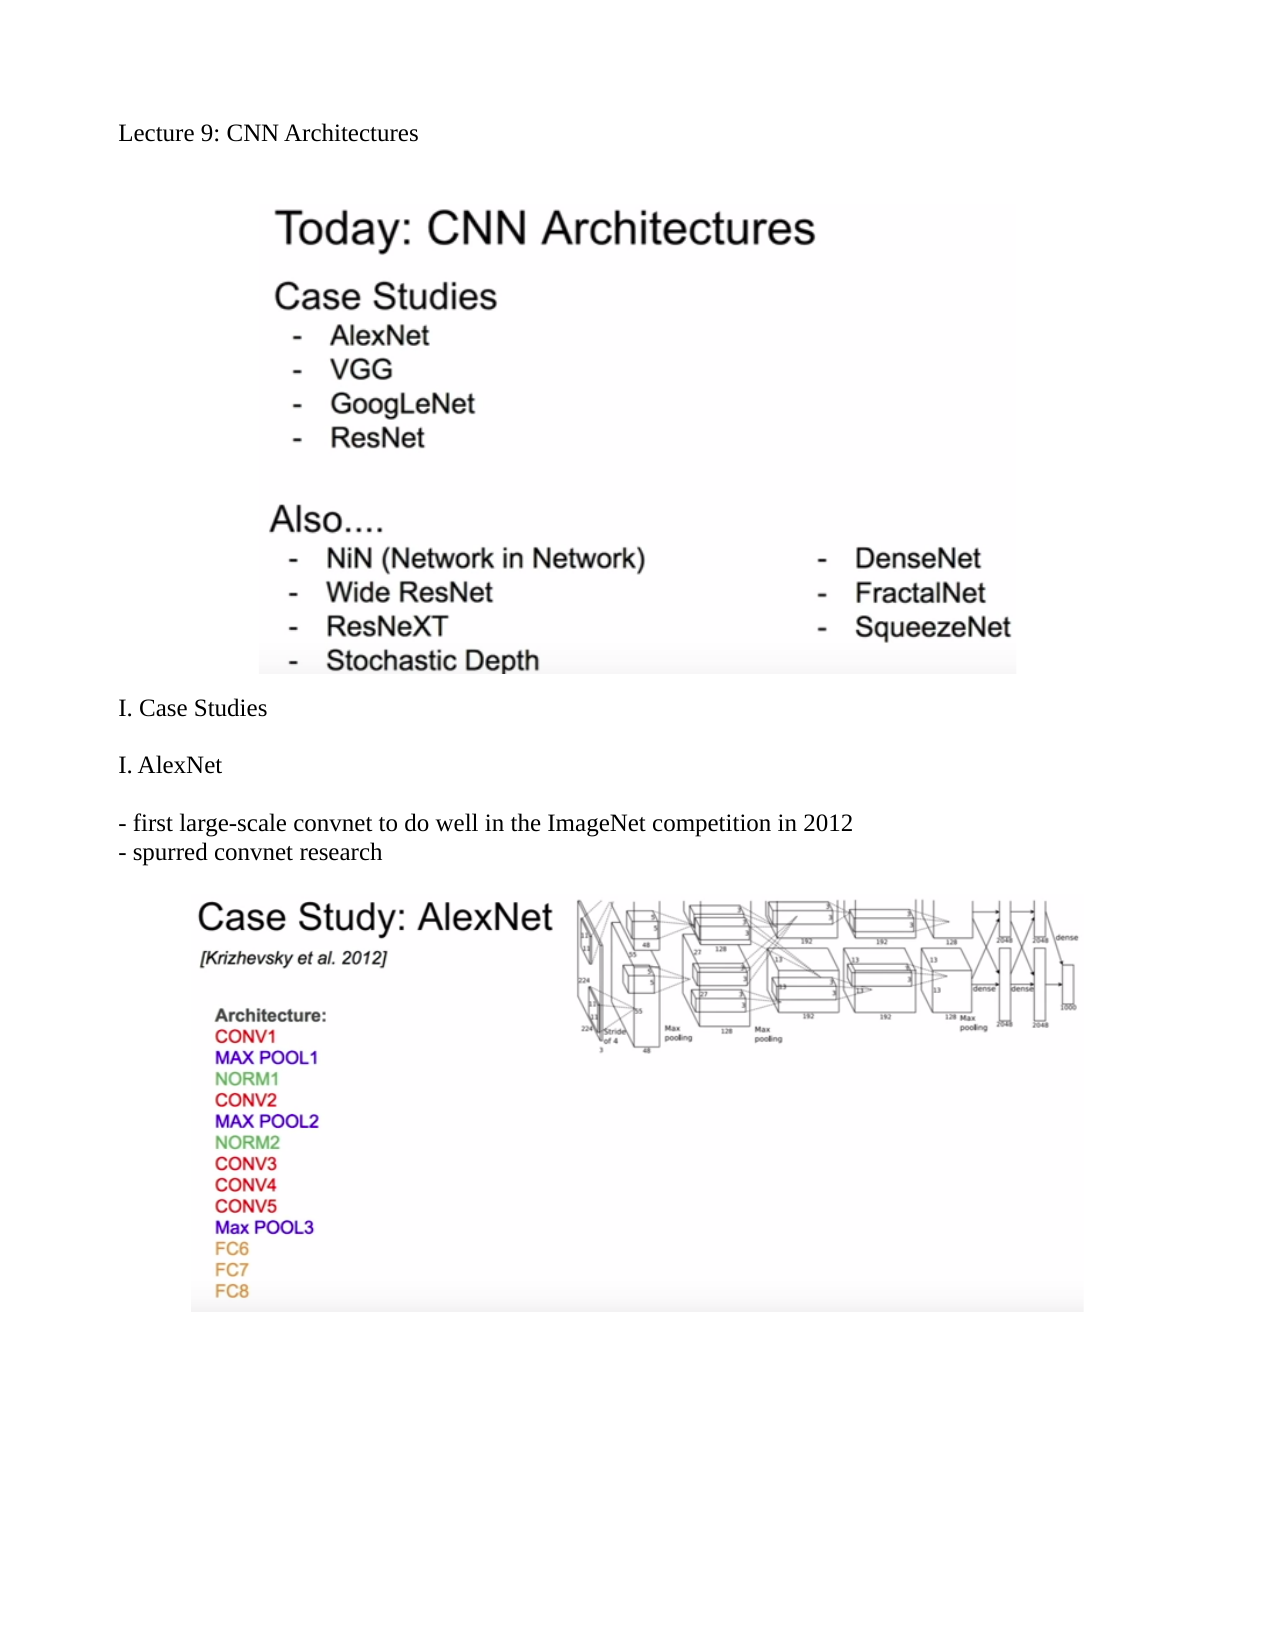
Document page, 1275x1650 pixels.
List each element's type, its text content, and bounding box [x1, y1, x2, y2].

picture [191, 894, 1084, 1312]
text I. Case Studies [118, 693, 1157, 722]
text - spurred convnet research [118, 837, 1157, 866]
picture [258, 204, 1017, 674]
text Lecture 9: CNN Architectures [118, 118, 1157, 147]
text I. AlexNet [118, 751, 1157, 779]
text - first large-scale convnet to do well in the ImageNet competition in 2012 [118, 808, 1157, 837]
